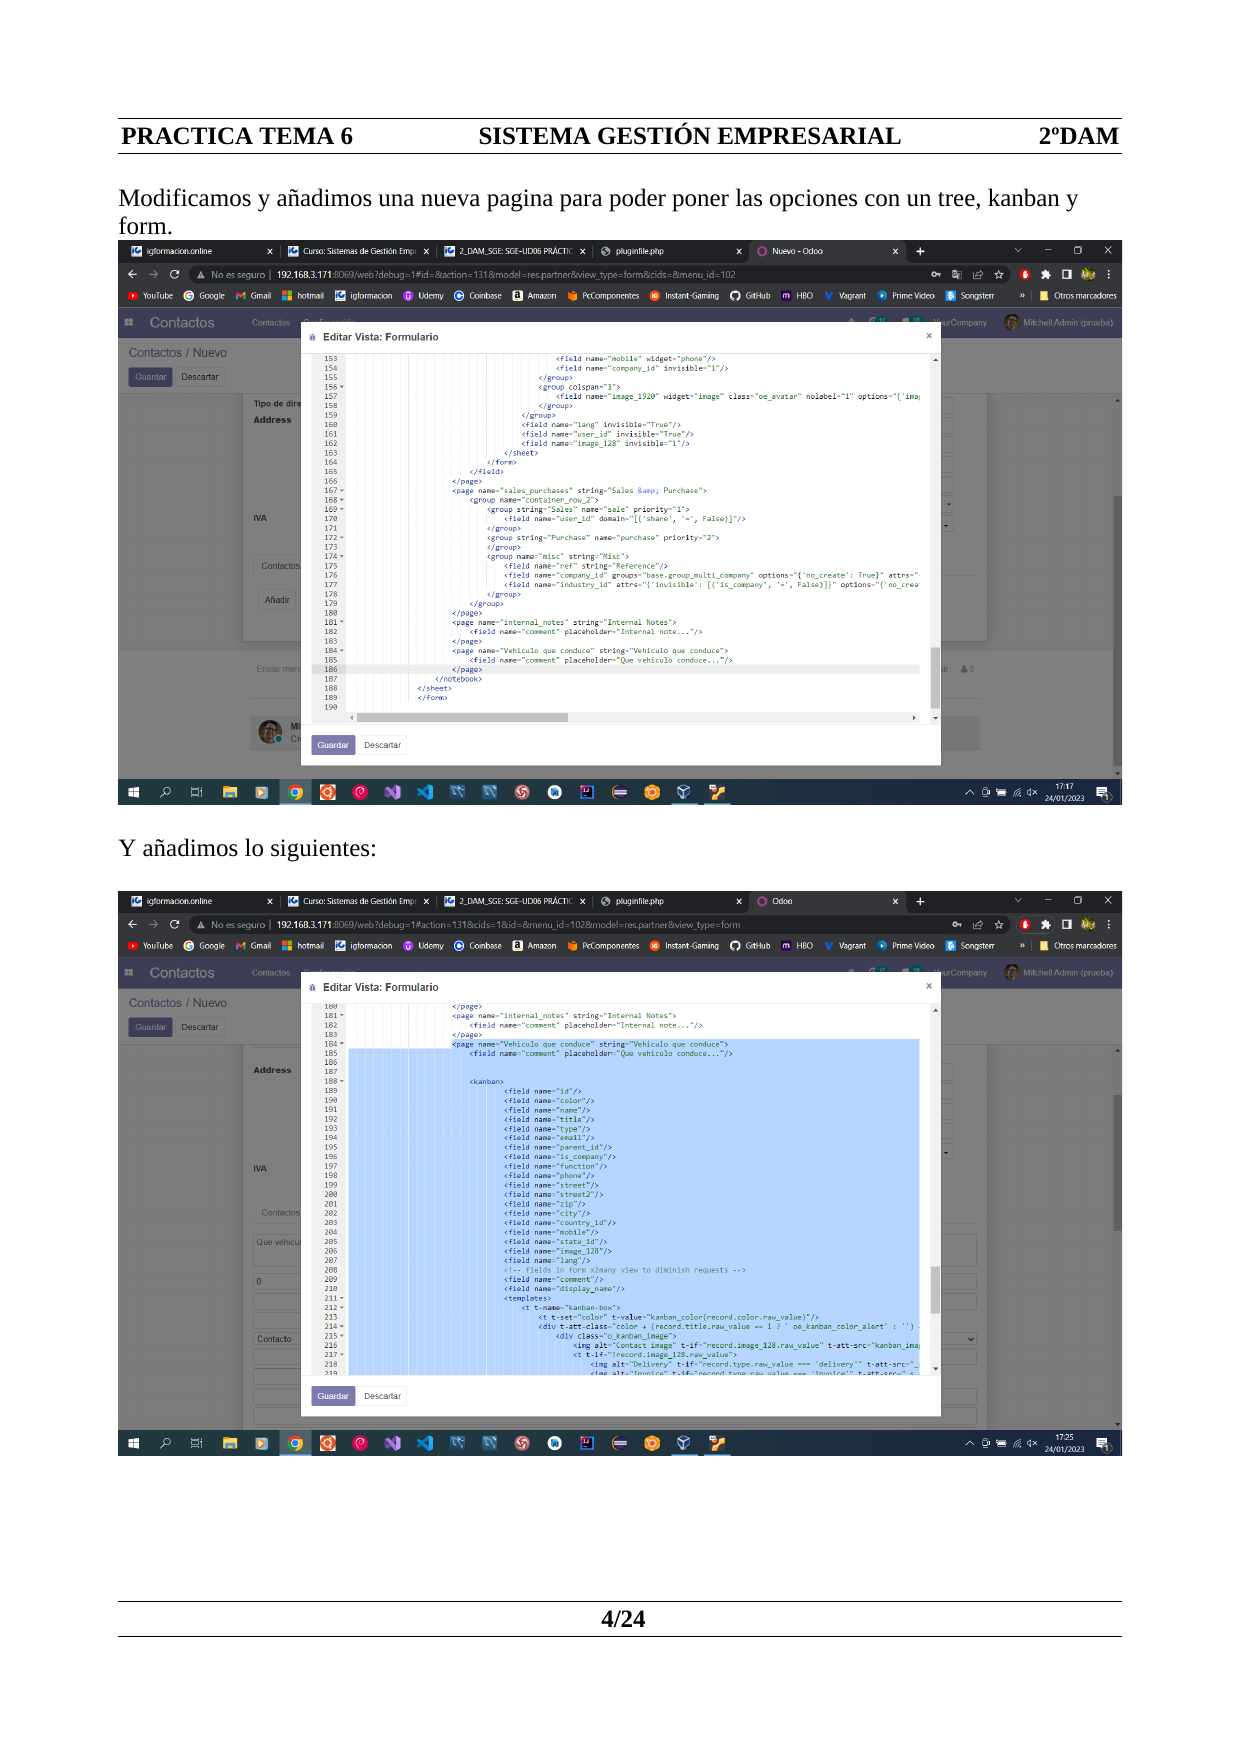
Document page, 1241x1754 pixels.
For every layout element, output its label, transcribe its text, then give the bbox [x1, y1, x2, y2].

picture [118, 240, 1123, 805]
picture [118, 891, 1123, 1456]
text Modificamos y añadimos una nueva pagina para poder poner las opciones con un tree, kanban y form. [118, 183, 1122, 240]
text Y añadimos lo siguientes: [118, 833, 1122, 862]
